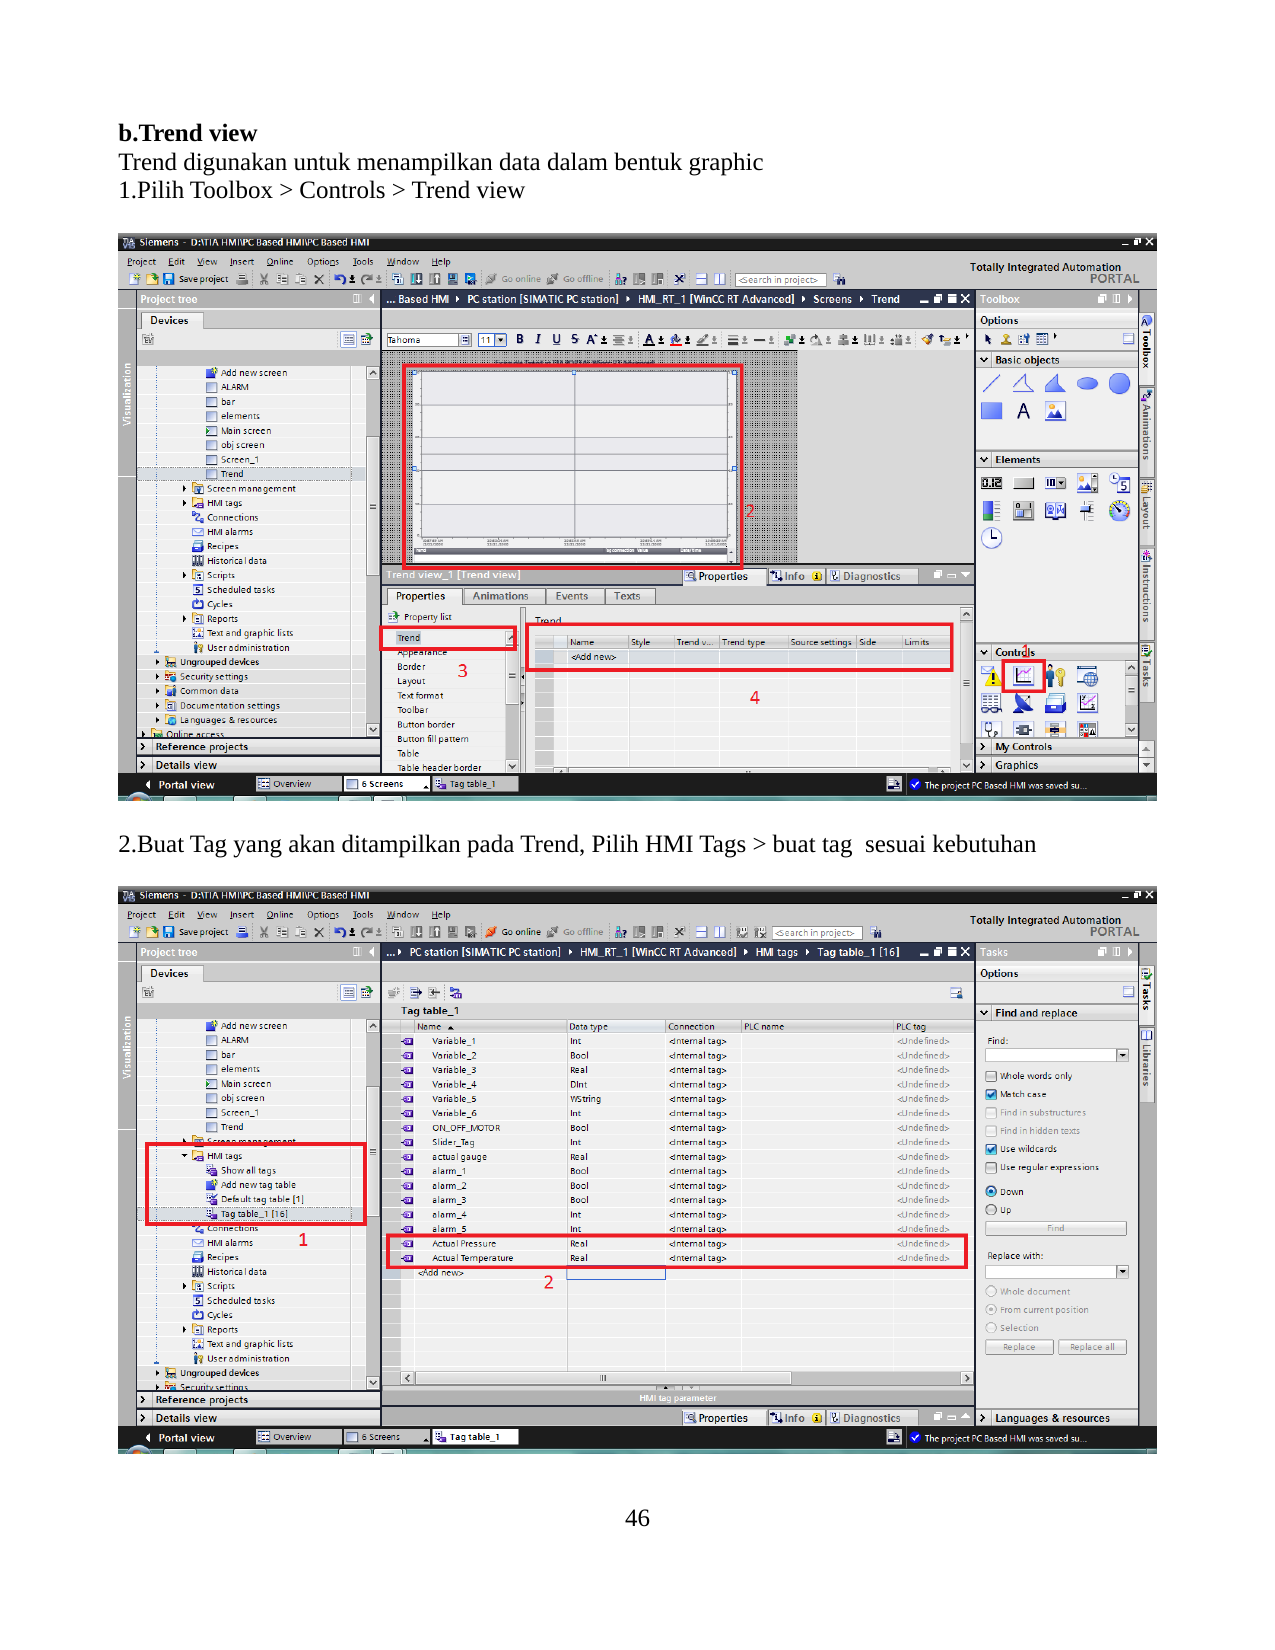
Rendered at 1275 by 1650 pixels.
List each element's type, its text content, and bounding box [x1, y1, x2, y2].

picture [118, 886, 1157, 1454]
picture [118, 233, 1157, 801]
text b.Trend view [118, 118, 1157, 147]
text Trend digunakan untuk menampilkan data dalam bentuk graphic [118, 147, 1157, 176]
text 2.Buat Tag yang akan ditampilkan pada Trend, Pilih HMI Tags > buat tag sesuai kebutuhan [118, 829, 1157, 858]
text 1.Pilih Toolbox > Controls > Trend view [118, 176, 1157, 204]
